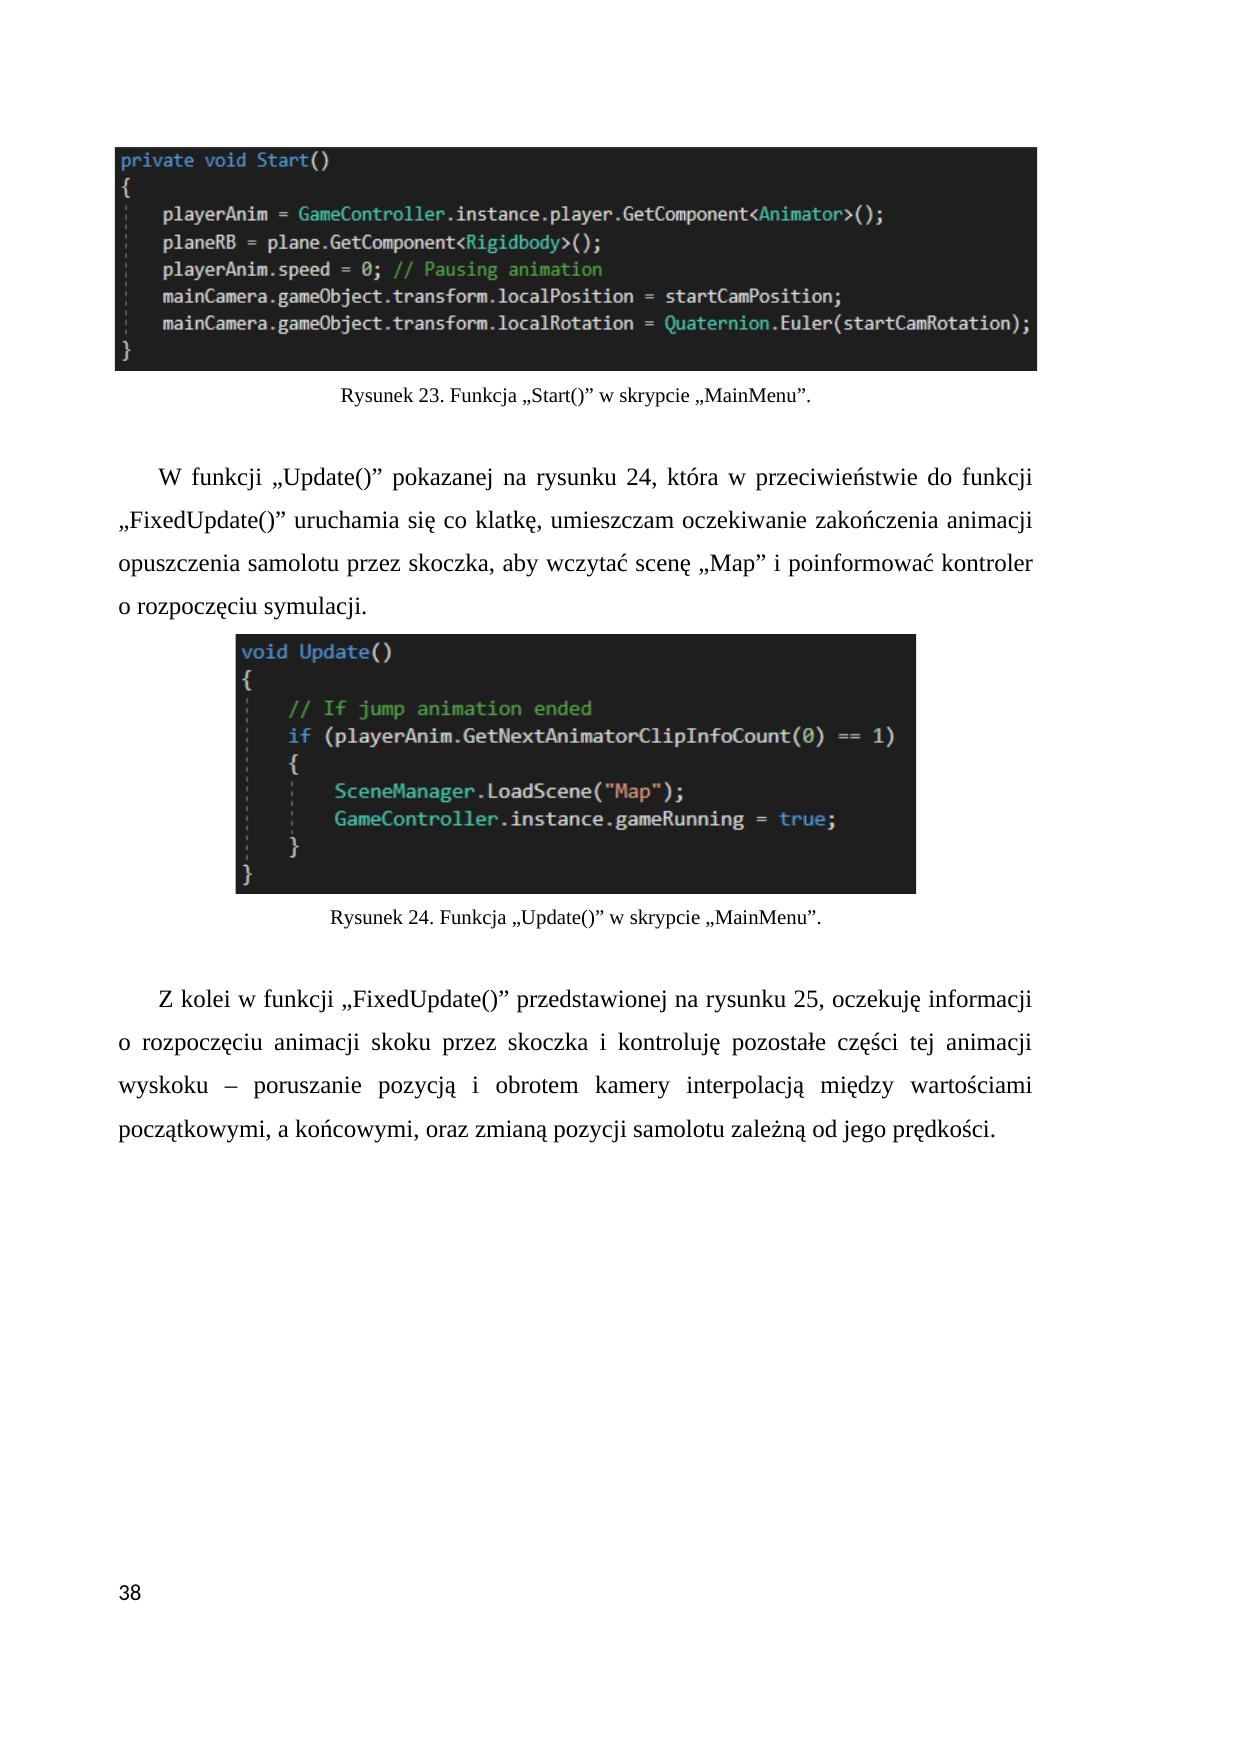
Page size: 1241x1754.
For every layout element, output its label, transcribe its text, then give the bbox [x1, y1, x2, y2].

text W funkcji „Update()” pokazanej na rysunku 24, która w przeciwieństwie do funkcji „FixedUpdate()” uruchamia się co klatkę, umieszczam oczekiwanie zakończenia animacji opuszczenia samolotu przez skoczka, aby wczytać scenę „Map” i poinformować kontroler o rozpoczęciu symulacji. [118, 462, 1033, 620]
text Rysunek 24. Funkcja „Update()” w skrypcie „MainMenu”. [118, 634, 1033, 929]
picture [235, 634, 917, 894]
picture [114, 147, 1038, 371]
text Z kolei w funkcji „FixedUpdate()” przedstawionej na rysunku 25, oczekuję informacji o rozpoczęciu animacji skoku przez skoczka i kontroluję pozostałe części tej animacji wyskoku – poruszanie pozycją i obrotem kamery interpolacją między wartościami początkowymi, a końcowymi, oraz zmianą pozycji samolotu zależną od jego prędkości. [118, 984, 1033, 1142]
text Rysunek 23. Funkcja „Start()” w skrypcie „MainMenu”. [118, 371, 1033, 407]
